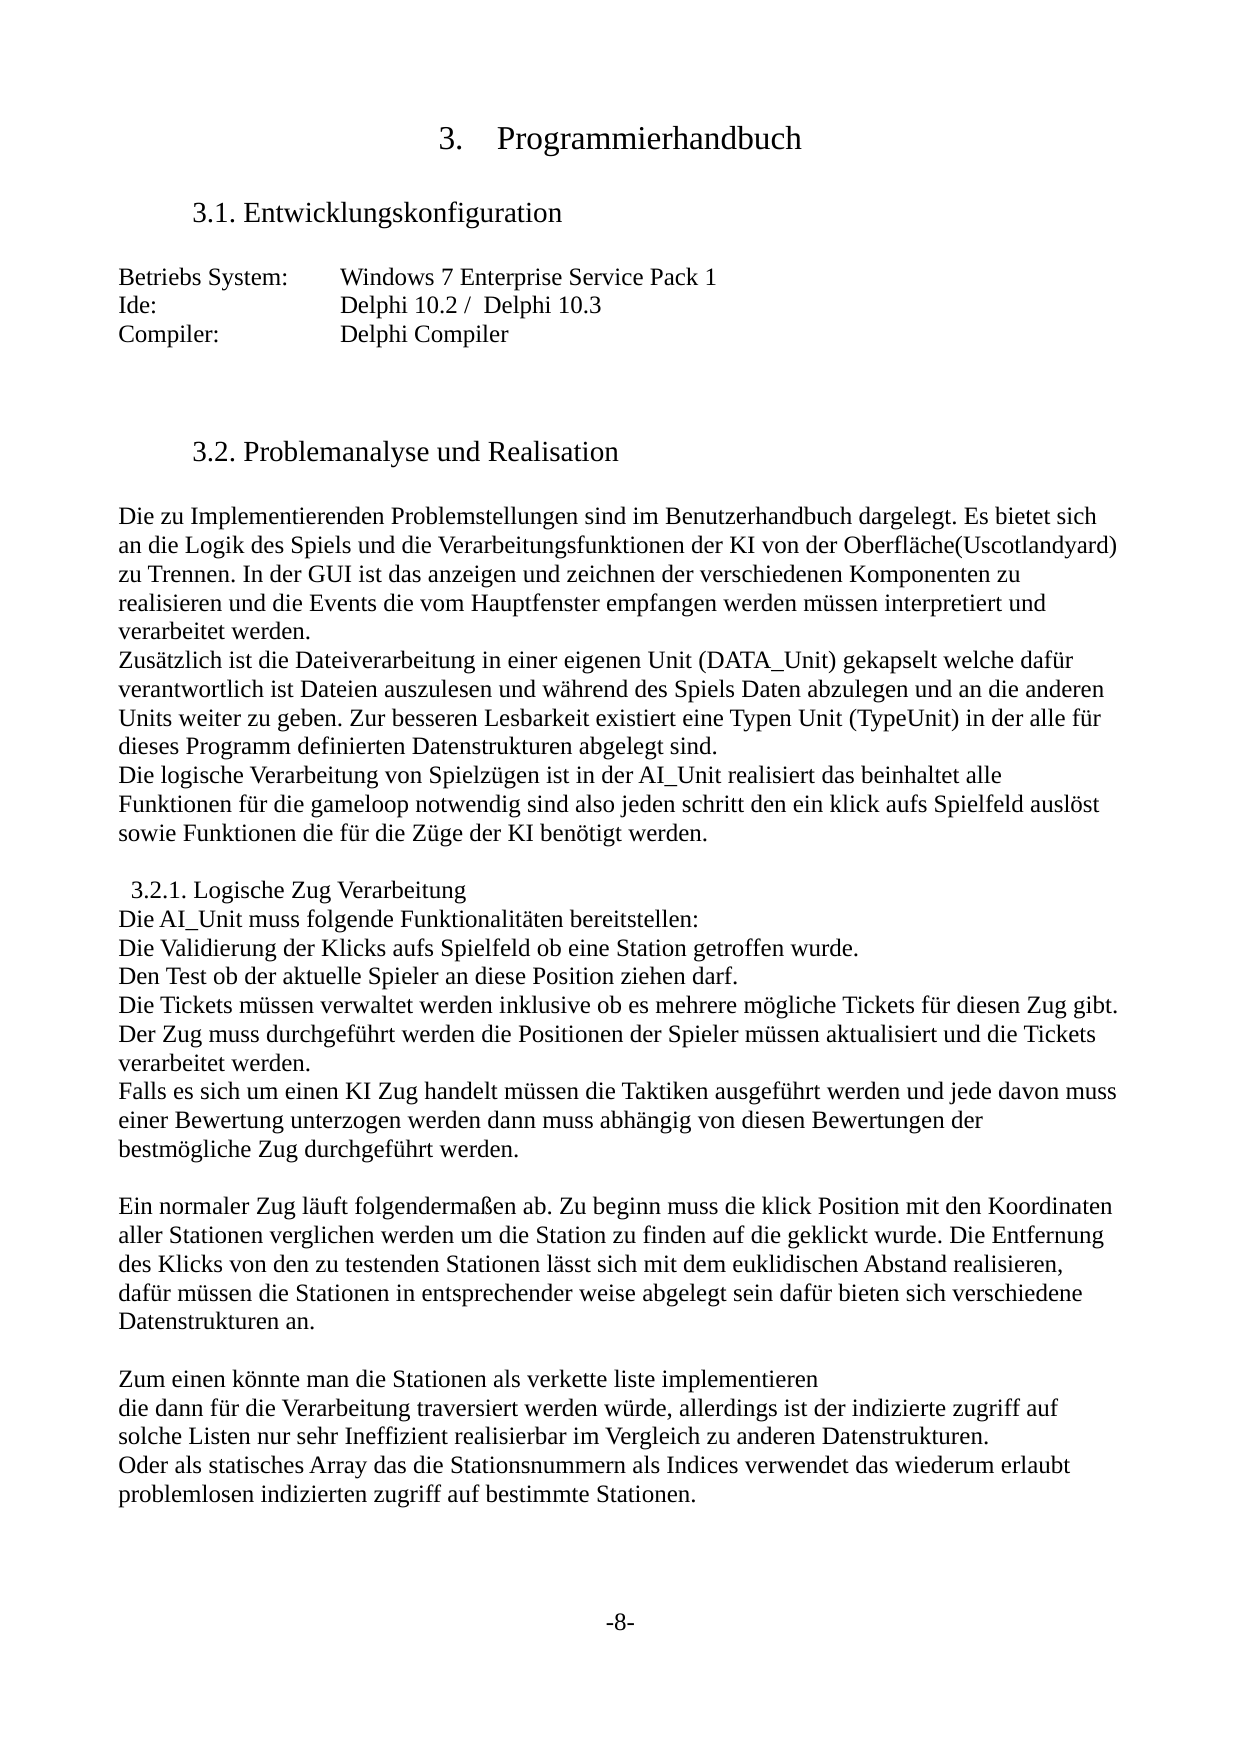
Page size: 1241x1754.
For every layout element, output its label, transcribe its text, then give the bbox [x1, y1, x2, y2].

text Die zu Implementierenden Problemstellungen sind im Benutzerhandbuch dargelegt. Es bietet sich an die Logik des Spiels und die Verarbeitungsfunktionen der KI von der Oberfläche(Uscotlandyard) zu Trennen. In der GUI ist das anzeigen und zeichnen der verschiedenen Komponenten zu realisieren und die Events die vom Hauptfenster empfangen werden müssen interpretiert und verarbeitet werden. [118, 501, 1122, 645]
text Der Zug muss durchgeführt werden die Positionen der Spieler müssen aktualisiert und die Tickets verarbeitet werden. [118, 1019, 1122, 1076]
text Die Validierung der Klicks aufs Spielfeld ob eine Station getroffen wurde. [118, 933, 1122, 961]
text Oder als statisches Array das die Stationsnummern als Indices verwendet das wiederum erlaubt problemlosen indizierten zugriff auf bestimmte Stationen. [118, 1450, 1122, 1508]
text Zum einen könnte man die Stationen als verkette liste implementieren [118, 1364, 1122, 1393]
text Betriebs System: Windows 7 Enterprise Service Pack 1 [118, 262, 1122, 291]
text Die logische Verarbeitung von Spielzügen ist in der AI_Unit realisiert das beinhaltet alle Funktionen für die gameloop notwendig sind also jeden schritt den ein klick aufs Spielfeld auslöst sowie Funktionen die für die Züge der KI benötigt werden. [118, 760, 1122, 846]
text Ide: Delphi 10.2 / Delphi 10.3 [118, 291, 1122, 319]
text Die Tickets müssen verwaltet werden inklusive ob es mehrere mögliche Tickets für diesen Zug gibt. [118, 990, 1122, 1019]
text 3.1. Entwicklungskonfiguration [118, 195, 1122, 228]
text Zusätzlich ist die Dateiverarbeitung in einer eigenen Unit (DATA_Unit) gekapselt welche dafür verantwortlich ist Dateien auszulesen und während des Spiels Daten abzulegen und an die anderen Units weiter zu geben. Zur besseren Lesbarkeit existiert eine Typen Unit (TypeUnit) in der alle für dieses Programm definierten Datenstrukturen abgelegt sind. [118, 645, 1122, 760]
text Compiler: Delphi Compiler [118, 319, 1122, 348]
text Den Test ob der aktuelle Spieler an diese Position ziehen darf. [118, 961, 1122, 990]
text 3. Programmierhandbuch [118, 118, 1122, 156]
text Ein normaler Zug läuft folgendermaßen ab. Zu beginn muss die klick Position mit den Koordinaten aller Stationen verglichen werden um die Station zu finden auf die geklickt wurde. Die Entfernung des Klicks von den zu testenden Stationen lässt sich mit dem euklidischen Abstand realisieren, dafür müssen die Stationen in entsprechender weise abgelegt sein dafür bieten sich verschiedene Datenstrukturen an. [118, 1191, 1122, 1335]
text 3.2.1. Logische Zug Verarbeitung [118, 875, 1122, 904]
text die dann für die Verarbeitung traversiert werden würde, allerdings ist der indizierte zugriff auf solche Listen nur sehr Ineffizient realisierbar im Vergleich zu anderen Datenstrukturen. [118, 1393, 1122, 1450]
text Die AI_Unit muss folgende Funktionalitäten bereitstellen: [118, 904, 1122, 933]
text 3.2. Problemanalyse und Realisation [118, 434, 1122, 468]
text Falls es sich um einen KI Zug handelt müssen die Taktiken ausgeführt werden und jede davon muss einer Bewertung unterzogen werden dann muss abhängig von diesen Bewertungen der bestmögliche Zug durchgeführt werden. [118, 1076, 1122, 1163]
